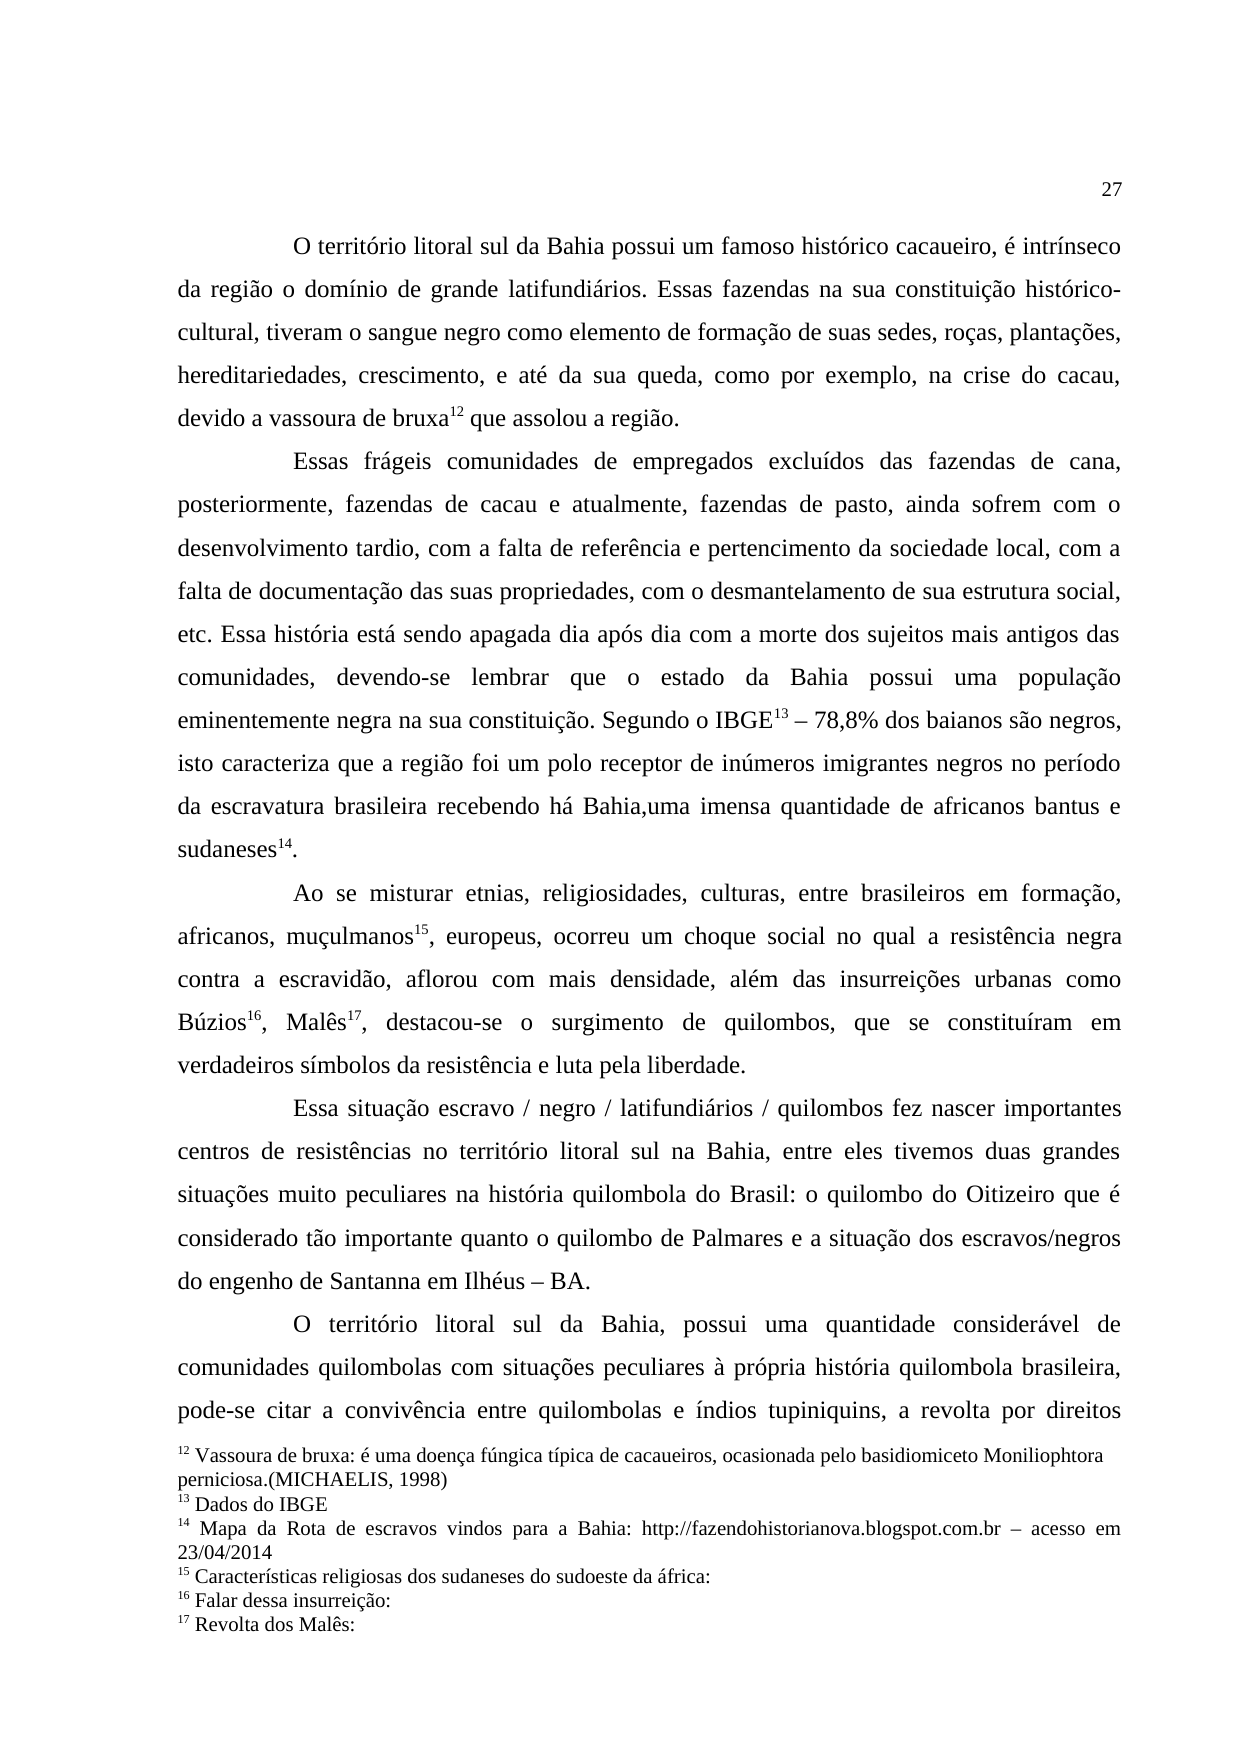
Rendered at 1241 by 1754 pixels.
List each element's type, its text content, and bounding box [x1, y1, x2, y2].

text Características religiosas dos sudaneses do sudoeste da áfrica: [177, 1564, 1122, 1588]
text Essas frágeis comunidades de empregados excluídos das fazendas de cana, posteriormente, fazendas de cacau e atualmente, fazendas de pasto, ainda sofrem com o desenvolvimento tardio, com a falta de referência e pertencimento da sociedade local, com a falta de documentação das suas propriedades, com o desmantelamento de sua estrutura social, etc. Essa história está sendo apagada dia após dia com a morte dos sujeitos mais antigos das comunidades, devendo-se lembrar que o estado da Bahia possui uma população eminentemente negra na sua constituição. Segundo o IBGE – 78,8% dos baianos são negros, isto caracteriza que a região foi um polo receptor de inúmeros imigrantes negros no período da escravatura brasileira recebendo há Bahia,uma imensa quantidade de africanos bantus e sudaneses. [177, 446, 1122, 863]
text O território litoral sul da Bahia possui um famoso histórico cacaueiro, é intrínseco da região o domínio de grande latifundiários. Essas fazendas na sua constituição histórico-cultural, tiveram o sangue negro como elemento de formação de suas sedes, roças, plantações, hereditariedades, crescimento, e até da sua queda, como por exemplo, na crise do cacau, devido a vassoura de bruxa que assolou a região. [177, 231, 1122, 432]
text Revolta dos Malês: [177, 1612, 1122, 1636]
text Vassoura de bruxa: é uma doença fúngica típica de cacaueiros, ocasionada pelo basidiomiceto Moniliophtora perniciosa.(MICHAELIS, 1998) [177, 1443, 1122, 1491]
text Mapa da Rota de escravos vindos para a Bahia: http://fazendohistorianova.blogspot.com.br – acesso em 23/04/2014 [177, 1516, 1122, 1564]
text Essa situação escravo / negro / latifundiários / quilombos fez nascer importantes centros de resistências no território litoral sul na Bahia, entre eles tivemos duas grandes situações muito peculiares na história quilombola do Brasil: o quilombo do Oitizeiro que é considerado tão importante quanto o quilombo de Palmares e a situação dos escravos/negros do engenho de Santanna em Ilhéus – BA. [177, 1093, 1122, 1294]
text Dados do IBGE [177, 1491, 1122, 1516]
text O território litoral sul da Bahia, possui uma quantidade considerável de comunidades quilombolas com situações peculiares à própria história quilombola brasileira, pode-se citar a convivência entre quilombolas e índios tupiniquins, a revolta por direitos [177, 1309, 1122, 1424]
text Falar dessa insurreição: [177, 1588, 1122, 1612]
text Ao se misturar etnias, religiosidades, culturas, entre brasileiros em formação, africanos, muçulmanos, europeus, ocorreu um choque social no qual a resistência negra contra a escravidão, aflorou com mais densidade, além das insurreições urbanas como Búzios, Malês, destacou-se o surgimento de quilombos, que se constituíram em verdadeiros símbolos da resistência e luta pela liberdade. [177, 878, 1122, 1079]
